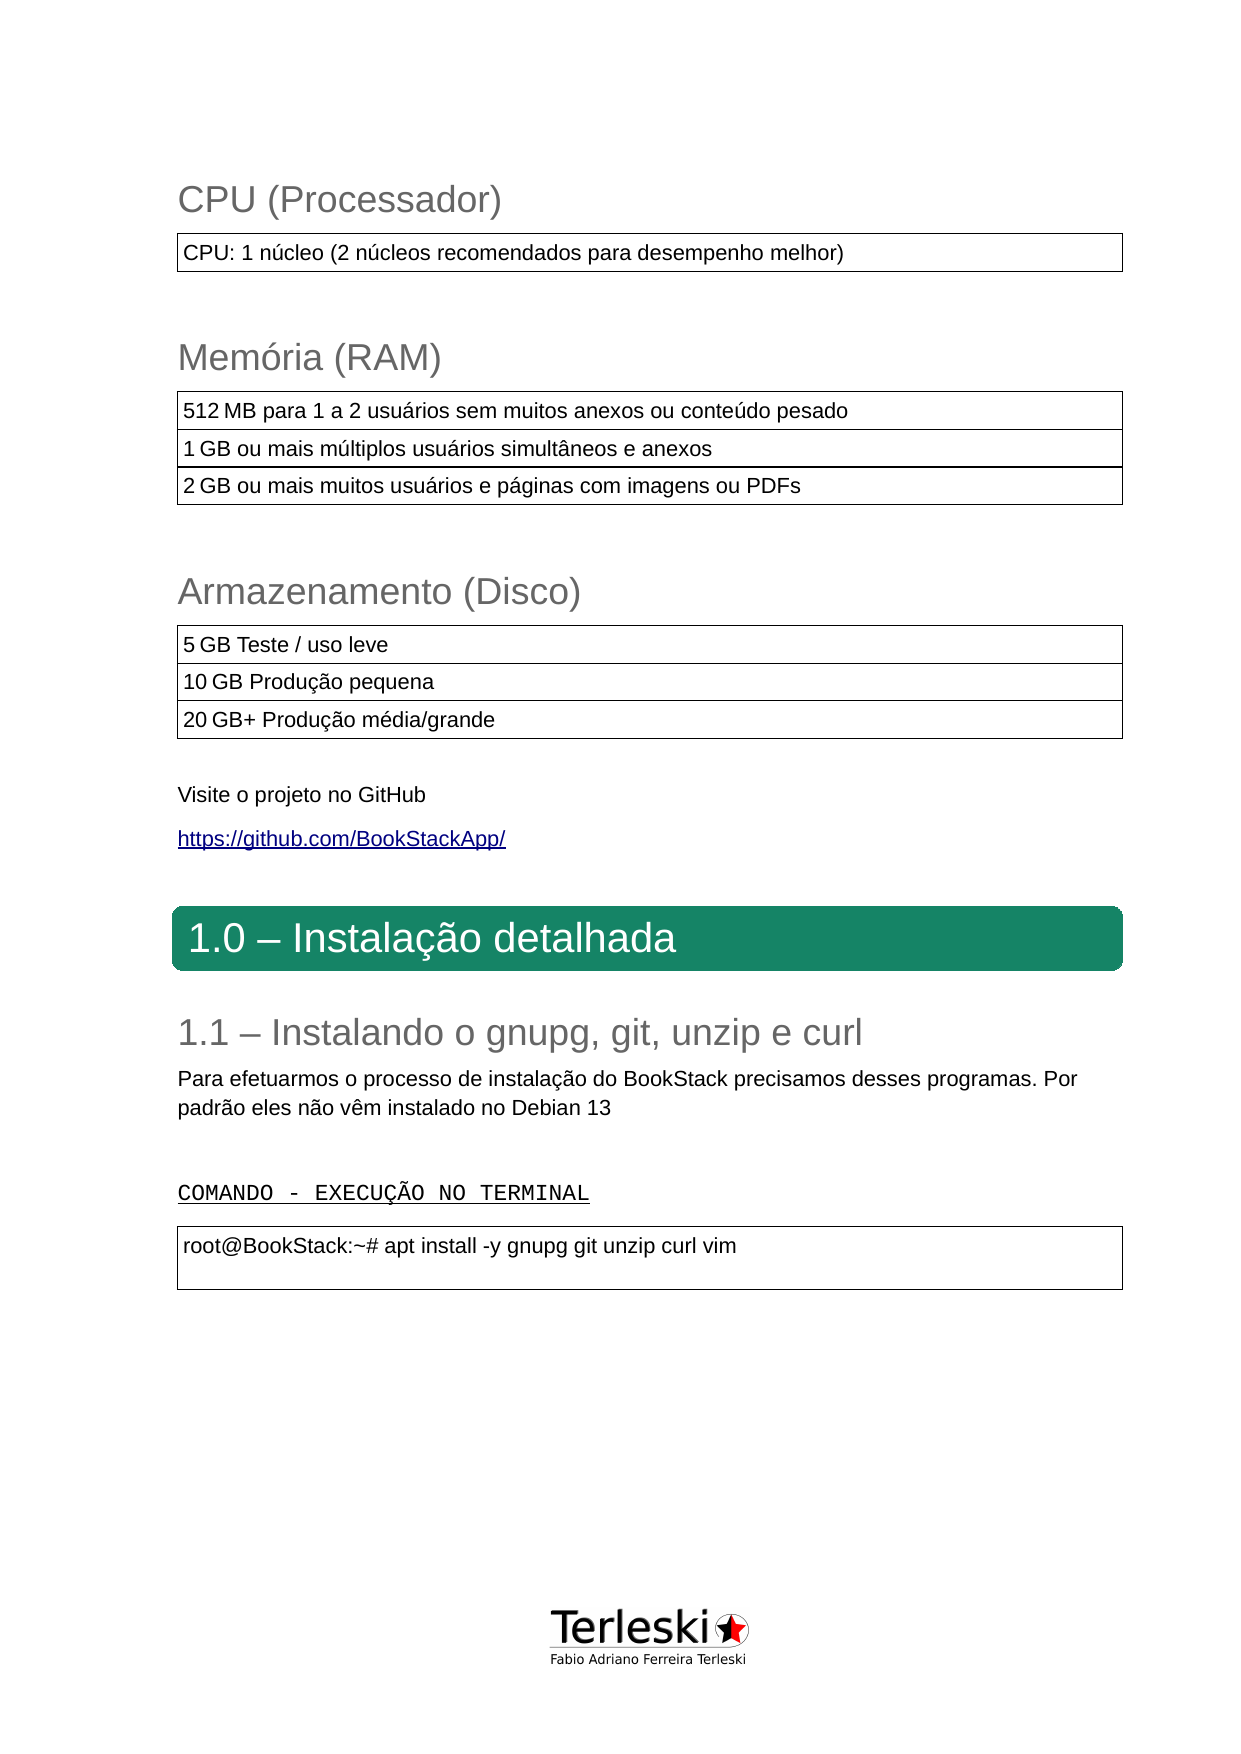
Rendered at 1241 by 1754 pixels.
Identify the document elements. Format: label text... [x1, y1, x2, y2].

table_header 512 MB para 1 a 2 usuários sem muitos anexos ou conteúdo pesado [178, 392, 1122, 429]
table_cell 1 GB ou mais múltiplos usuários simultâneos e anexos [178, 430, 1122, 466]
table_header CPU: 1 núcleo (2 núcleos recomendados para desempenho melhor) [178, 234, 1122, 271]
picture [549, 1607, 750, 1667]
table_cell 20 GB+ Produção média/grande [178, 701, 1122, 738]
subtitle Memória (RAM) [177, 335, 1122, 378]
table_header root@BookStack:~# apt install -y gnupg git unzip curl vim [178, 1227, 1122, 1289]
table_header 5 GB Teste / uso leve [178, 626, 1122, 662]
table_cell 2 GB ou mais muitos usuários e páginas com imagens ou PDFs [178, 468, 1122, 504]
text COMANDO - EXECUÇÃO NO TERMINAL [177, 1182, 1122, 1208]
subtitle Armazenamento (Disco) [177, 569, 1122, 612]
text Visite o projeto no GitHub [177, 782, 1122, 807]
text Para efetuarmos o processo de instalação do BookStack precisamos desses programas. Por padrão eles não vêm instalado no Debian 13 [177, 1066, 1122, 1120]
subtitle 1.1 – Instalando o gnupg, git, unzip e curl [177, 1010, 1122, 1053]
subtitle CPU (Processador) [177, 177, 1122, 220]
table_cell 10 GB Produção pequena [178, 664, 1122, 700]
text https://github.com/BookStackApp/ [177, 825, 1122, 851]
